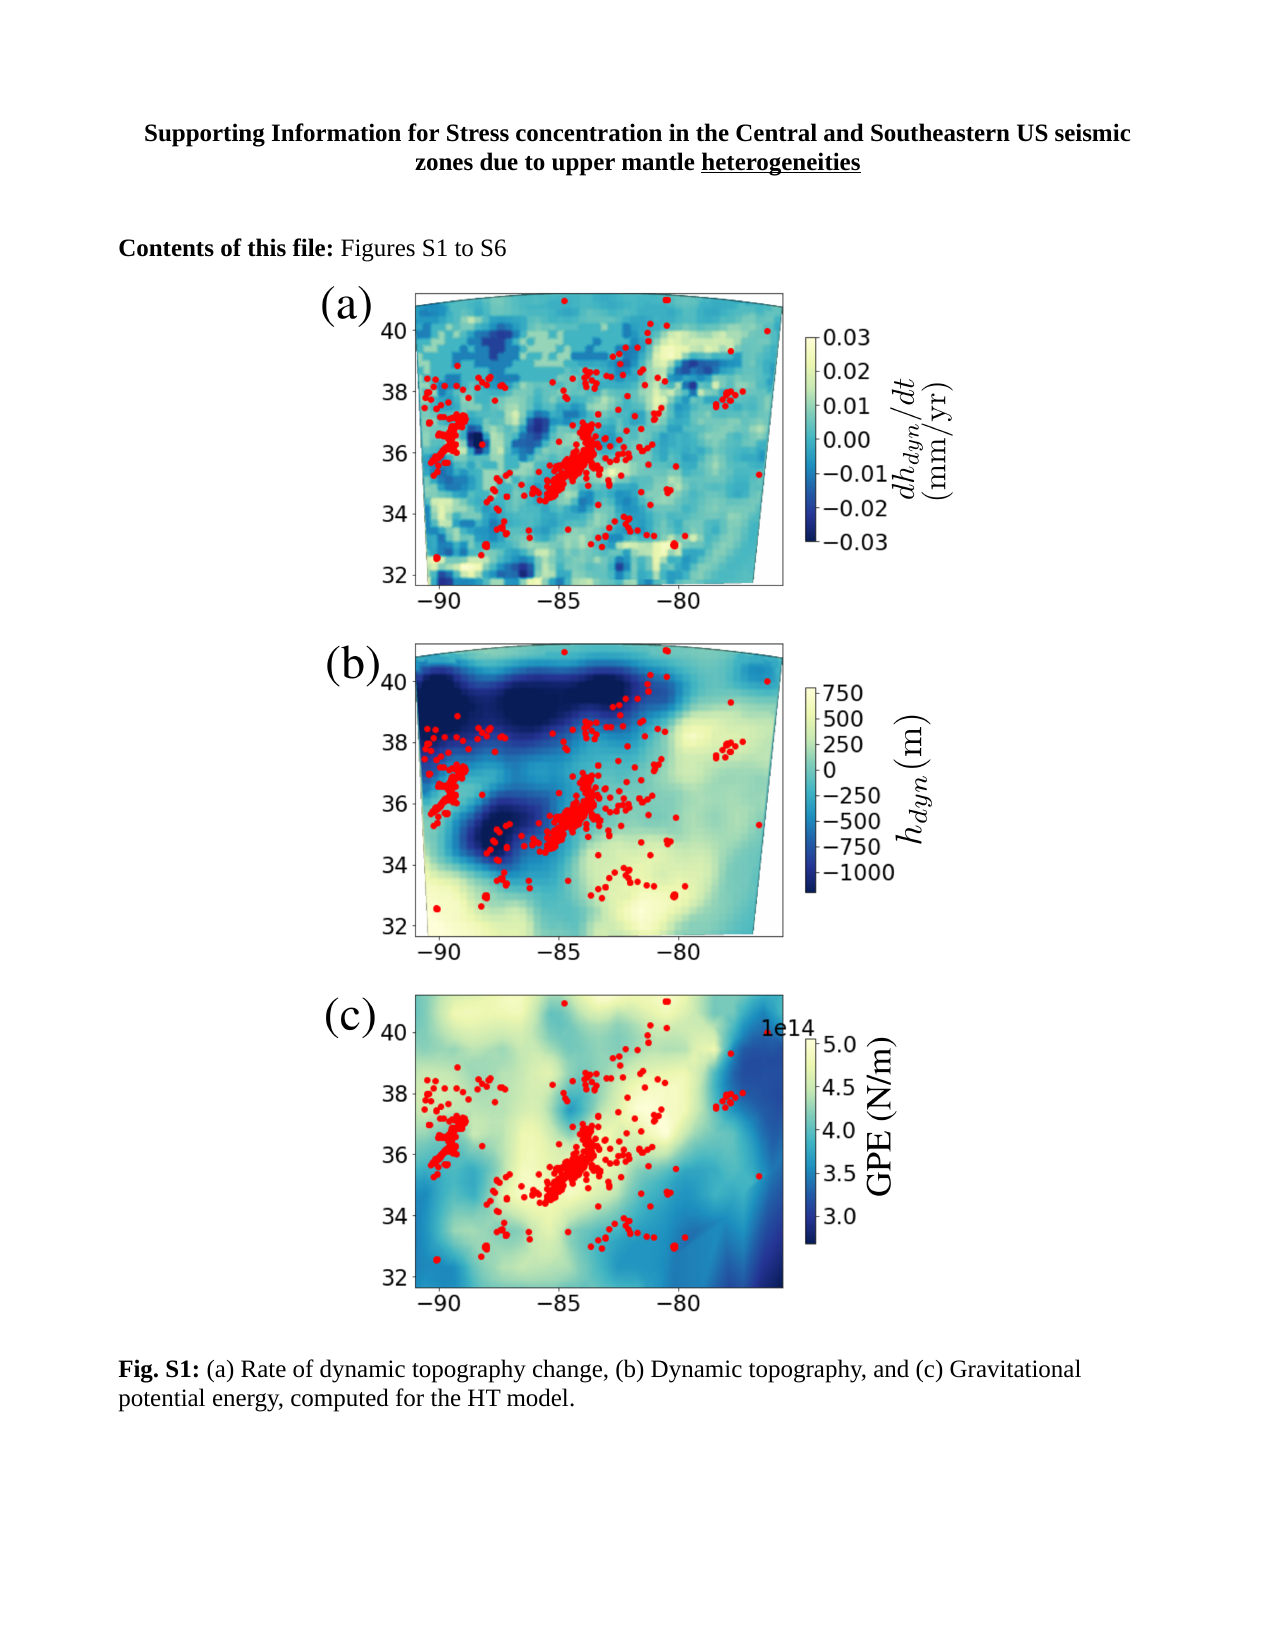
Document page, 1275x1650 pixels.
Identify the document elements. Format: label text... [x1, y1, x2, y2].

picture [322, 283, 953, 1322]
text Supporting Information for Stress concentration in the Central and Southeastern US seismic zones due to upper mantle heterogeneities [118, 118, 1157, 176]
text Fig. S1: (a) Rate of dynamic topography change, (b) Dynamic topography, and (c) Gravitational potential energy, computed for the HT model. [118, 1354, 1157, 1412]
text Contents of this file: Figures S1 to S6 [118, 233, 1157, 262]
